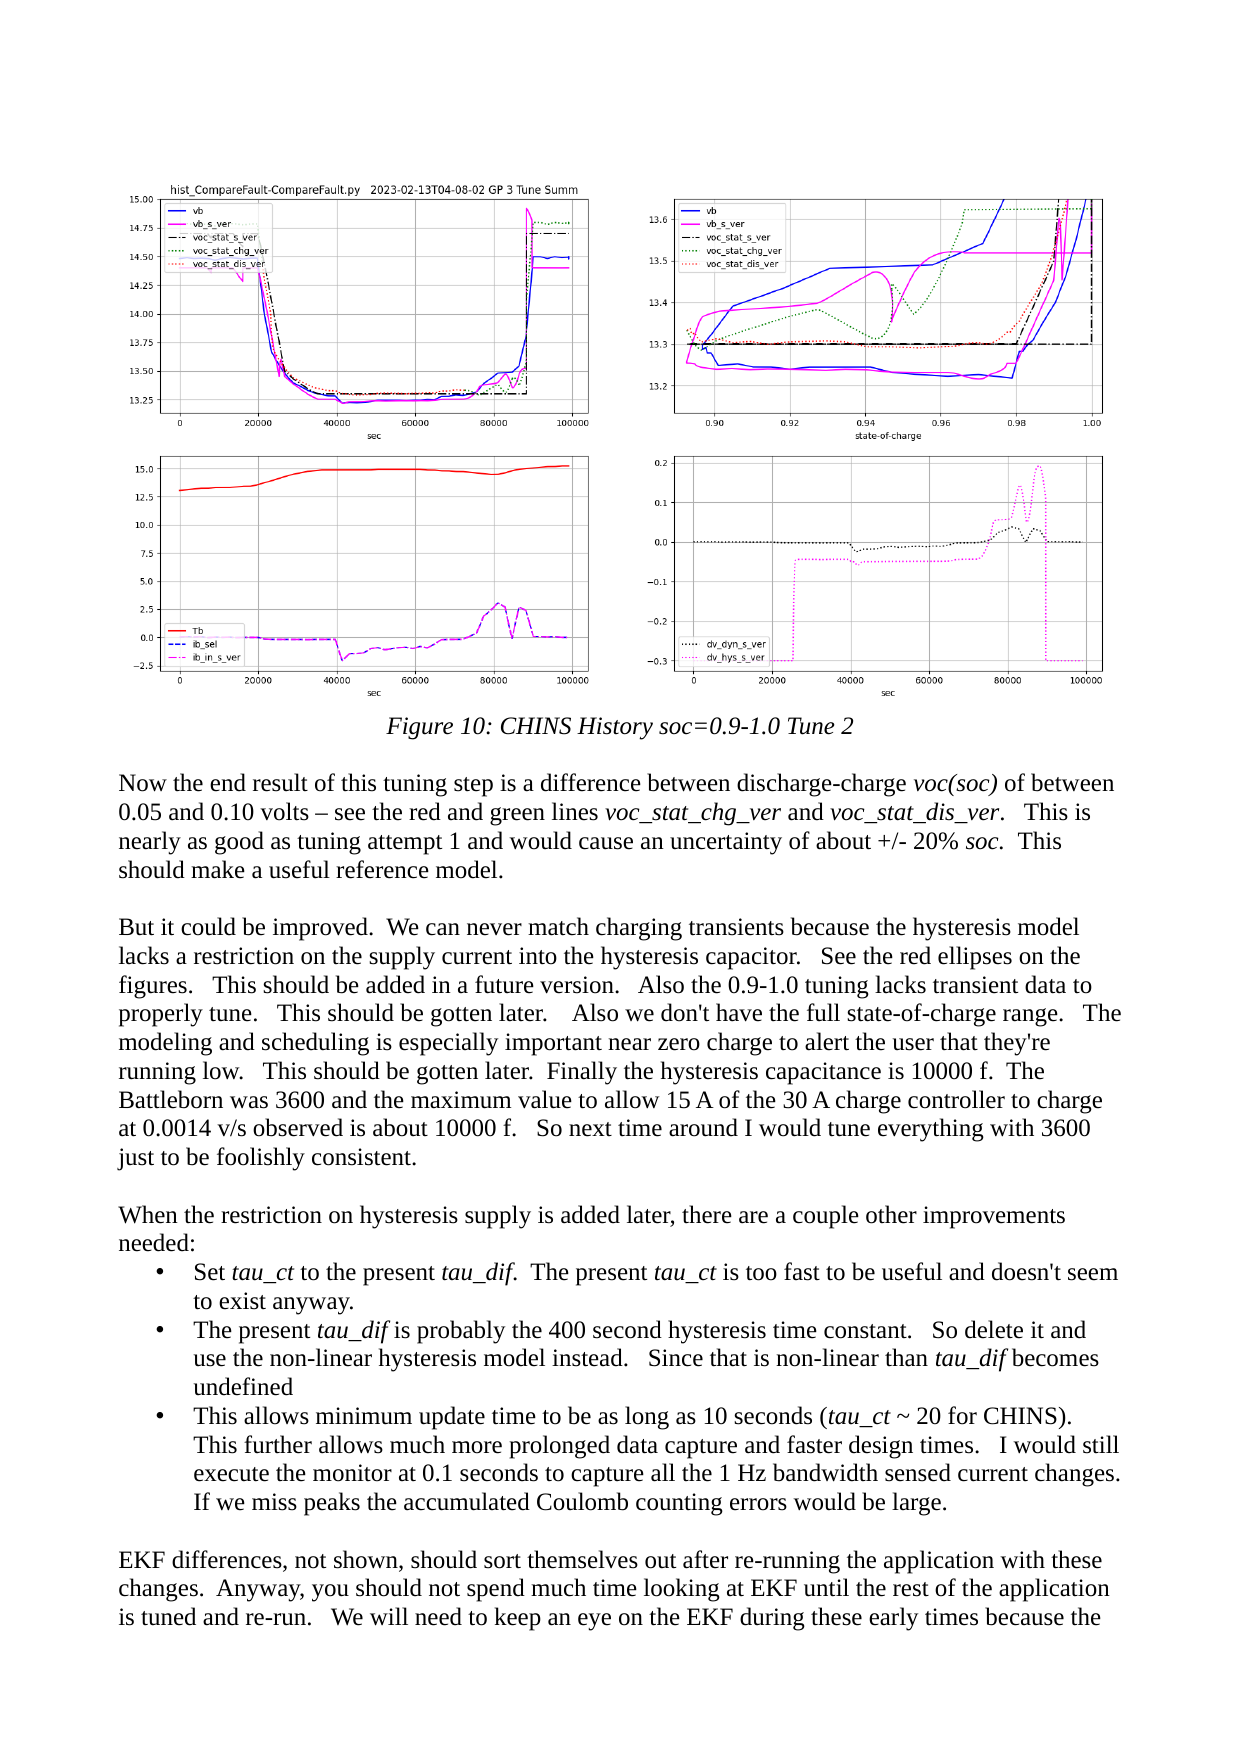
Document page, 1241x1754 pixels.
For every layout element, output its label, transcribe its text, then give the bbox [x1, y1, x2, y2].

picture [118, 175, 1122, 711]
list Set tau_ct to the present tau_dif. The present tau_ct is too fast to be useful and doesn't seem to exist anyway. [156, 1257, 1122, 1315]
text EKF differences, not shown, should sort themselves out after re-running the application with these changes. Anyway, you should not spend much time looking at EKF until the rest of the application is tuned and re-run. We will need to keep an eye on the EKF during these early times because the [118, 1545, 1122, 1631]
text But it could be improved. We can never match charging transients because the hysteresis model lacks a restriction on the supply current into the hysteresis capacitor. See the red ellipses on the figures. This should be added in a future version. Also the 0.9-1.0 tuning lacks transient data to properly tune. This should be gotten later. Also we don't have the full state-of-charge range. The modeling and scheduling is especially important near zero charge to alert the user that they're running low. This should be gotten later. Finally the hysteresis capacitance is 10000 f. The Battleborn was 3600 and the maximum value to allow 15 A of the 30 A charge controller to charge at 0.0014 v/s observed is about 10000 f. So next time around I would tune everything with 3600 just to be foolishly consistent. [118, 912, 1122, 1171]
text Figure 10: CHINS History soc=0.9-1.0 Tune 2 [118, 711, 1122, 740]
text When the restriction on hysteresis supply is added later, there are a couple other improvements needed: [118, 1200, 1122, 1257]
list The present tau_dif is probably the 400 second hysteresis time constant. So delete it and use the non-linear hysteresis model instead. Since that is non-linear than tau_dif becomes undefined [156, 1315, 1122, 1401]
text Now the end result of this tuning step is a difference between discharge-charge voc(soc) of between 0.05 and 0.10 volts – see the red and green lines voc_stat_chg_ver and voc_stat_dis_ver. This is nearly as good as tuning attempt 1 and would cause an uncertainty of about +/- 20% soc. This should make a useful reference model. [118, 768, 1122, 883]
list This allows minimum update time to be as long as 10 seconds (tau_ct ~ 20 for CHINS). This further allows much more prolonged data capture and faster design times. I would still execute the monitor at 0.1 seconds to capture all the 1 Hz bandwidth sensed current changes. If we miss peaks the accumulated Coulomb counting errors would be large. [156, 1401, 1122, 1516]
